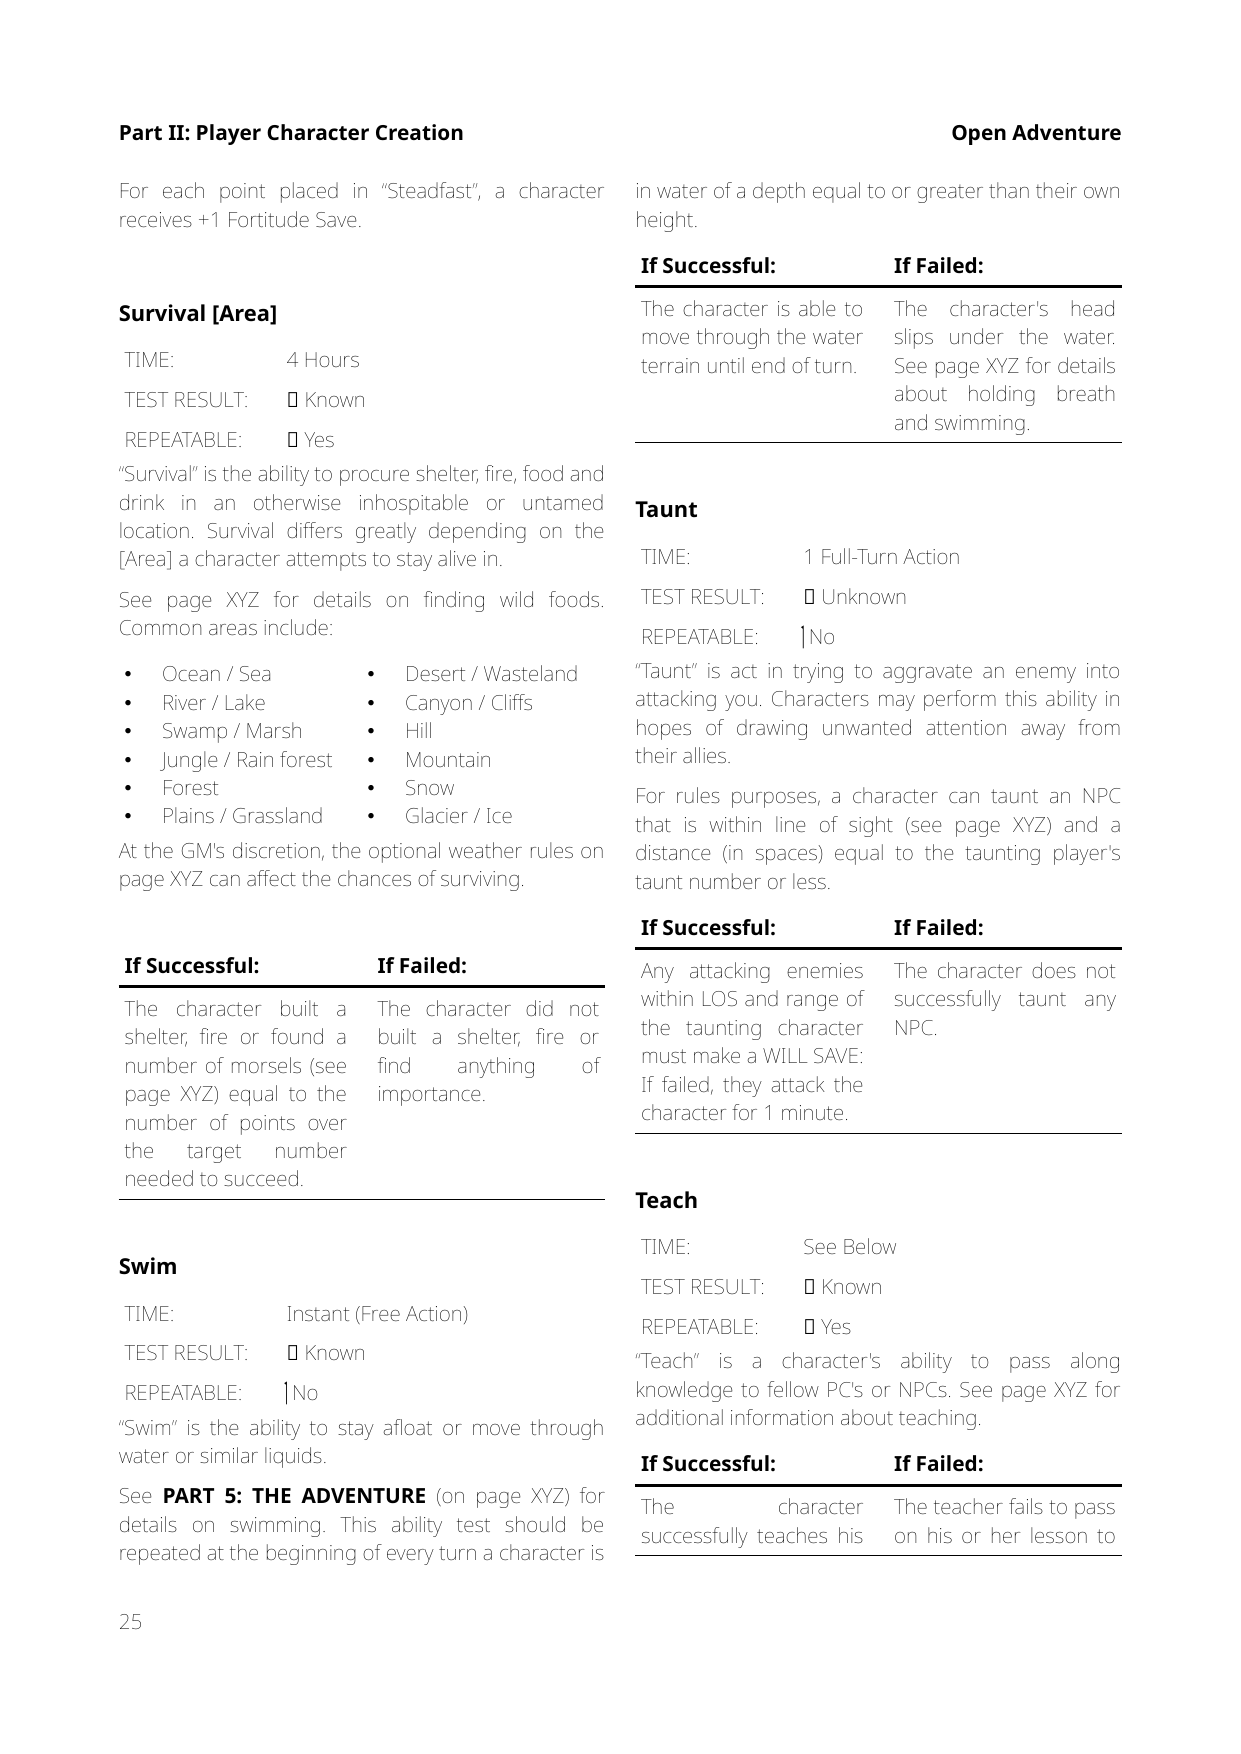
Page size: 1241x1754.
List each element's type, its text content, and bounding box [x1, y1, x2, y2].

table_cell The character does not successfully taunt any NPC. [888, 950, 1122, 1132]
table_cell TEST RESULT: [635, 1267, 797, 1307]
table_header If Failed: [888, 245, 1122, 285]
text “Teach” is a character's ability to pass along knowledge to fellow PC's or NPCs. See page XYZ for additional information about teaching. [635, 1346, 1122, 1432]
table_cell TEST RESULT: [119, 379, 281, 419]
table_header Ocean / Sea River / Lake Swamp / Marsh Jungle / Rain forest Forest Plains / Grassland [119, 654, 362, 836]
text For each point placed in “Steadfast”, a character receives +1 Fortitude Save. [118, 176, 605, 233]
table_header TIME: [119, 1293, 281, 1333]
table_header [869, 1444, 888, 1484]
table_header Desert / Wasteland Canyon / Cliffs Hill Mountain Snow Glacier / Ice [362, 654, 605, 836]
text in water of a depth equal to or greater than their own height. [635, 176, 1122, 233]
table_header 1 Full-Turn Action [797, 536, 1122, 576]
table_header If Failed: [888, 908, 1122, 947]
table_cell The character successfully teaches his [635, 1487, 869, 1555]
table_header [869, 245, 888, 285]
text Taunt [635, 494, 1122, 524]
table_cell TEST RESULT: [119, 1333, 281, 1373]
table_cell [869, 1487, 888, 1555]
table_cell The character is able to move through the water terrain until end of turn. [635, 288, 869, 442]
table_header See Below [797, 1227, 1122, 1267]
text “Swim” is the ability to stay afloat or move through water or similar liquids. [118, 1413, 605, 1469]
table_header If Successful: [635, 1444, 869, 1484]
table_header TIME: [635, 1227, 797, 1267]
table_cell REPEATABLE: [635, 1307, 797, 1346]
table_cell  Known [797, 1267, 1122, 1307]
table_cell  Known [281, 379, 605, 419]
text See PART 5: THE ADVENTURE (on page XYZ) for details on swimming. This ability test should be repeated at the beginning of every turn a character is [118, 1481, 605, 1567]
table_cell  No [797, 616, 1122, 656]
table_cell REPEATABLE: [119, 419, 281, 459]
table_cell Any attacking enemies within LOS and range of the taunting character must make a WILL SAVE: If failed, they attack the character for 1 minute. [635, 950, 869, 1132]
table_cell [869, 288, 888, 442]
table_cell REPEATABLE: [635, 616, 797, 656]
table_cell  Known [281, 1333, 605, 1373]
table_header Instant (Free Action) [281, 1293, 605, 1333]
table_cell The character did not built a shelter, fire or find anything of importance. [372, 988, 605, 1199]
table_cell [353, 988, 372, 1199]
table_header [869, 908, 888, 947]
table_header If Failed: [888, 1444, 1122, 1484]
table_cell The character built a shelter, fire or found a number of morsels (see page XYZ) equal to the number of points over the target number needed to succeed. [119, 988, 353, 1199]
text See page XYZ for details on finding wild foods. Common areas include: [118, 585, 605, 642]
text “Survival” is the ability to procure shelter, fire, food and drink in an otherwise inhospitable or untamed location. Survival differs greatly depending on the [Area] a character attempts to stay alive in. [118, 459, 605, 573]
table_header TIME: [119, 340, 281, 379]
table_cell  Yes [281, 419, 605, 459]
text For rules purposes, a character can taunt an NPC that is within line of sight (see page XYZ) and a distance (in spaces) equal to the taunting player's taunt number or less. [635, 782, 1122, 895]
table_cell  Unknown [797, 576, 1122, 616]
table_header If Successful: [119, 945, 353, 985]
table_header If Failed: [372, 945, 605, 985]
text Swim [118, 1251, 605, 1281]
table_cell The character's head slips under the water. See page XYZ for details about holding breath and swimming. [888, 288, 1122, 442]
text Teach [635, 1185, 1122, 1215]
table_header TIME: [635, 536, 797, 576]
table_header [353, 945, 372, 985]
table_header 4 Hours [281, 340, 605, 379]
table_cell REPEATABLE: [119, 1373, 281, 1413]
table_header If Successful: [635, 908, 869, 947]
table_cell [869, 950, 888, 1132]
table_cell  No [281, 1373, 605, 1413]
table_cell The teacher fails to pass on his or her lesson to [888, 1487, 1122, 1555]
table_cell  Yes [797, 1307, 1122, 1346]
text Survival [Area] [118, 298, 605, 327]
table_header If Successful: [635, 245, 869, 285]
text “Taunt” is act in trying to aggravate an enemy into attacking you. Characters may perform this ability in hopes of drawing unwanted attention away from their allies. [635, 656, 1122, 770]
text At the GM's discretion, the optional weather rules on page XYZ can affect the chances of surviving. [118, 836, 605, 893]
table_cell TEST RESULT: [635, 576, 797, 616]
